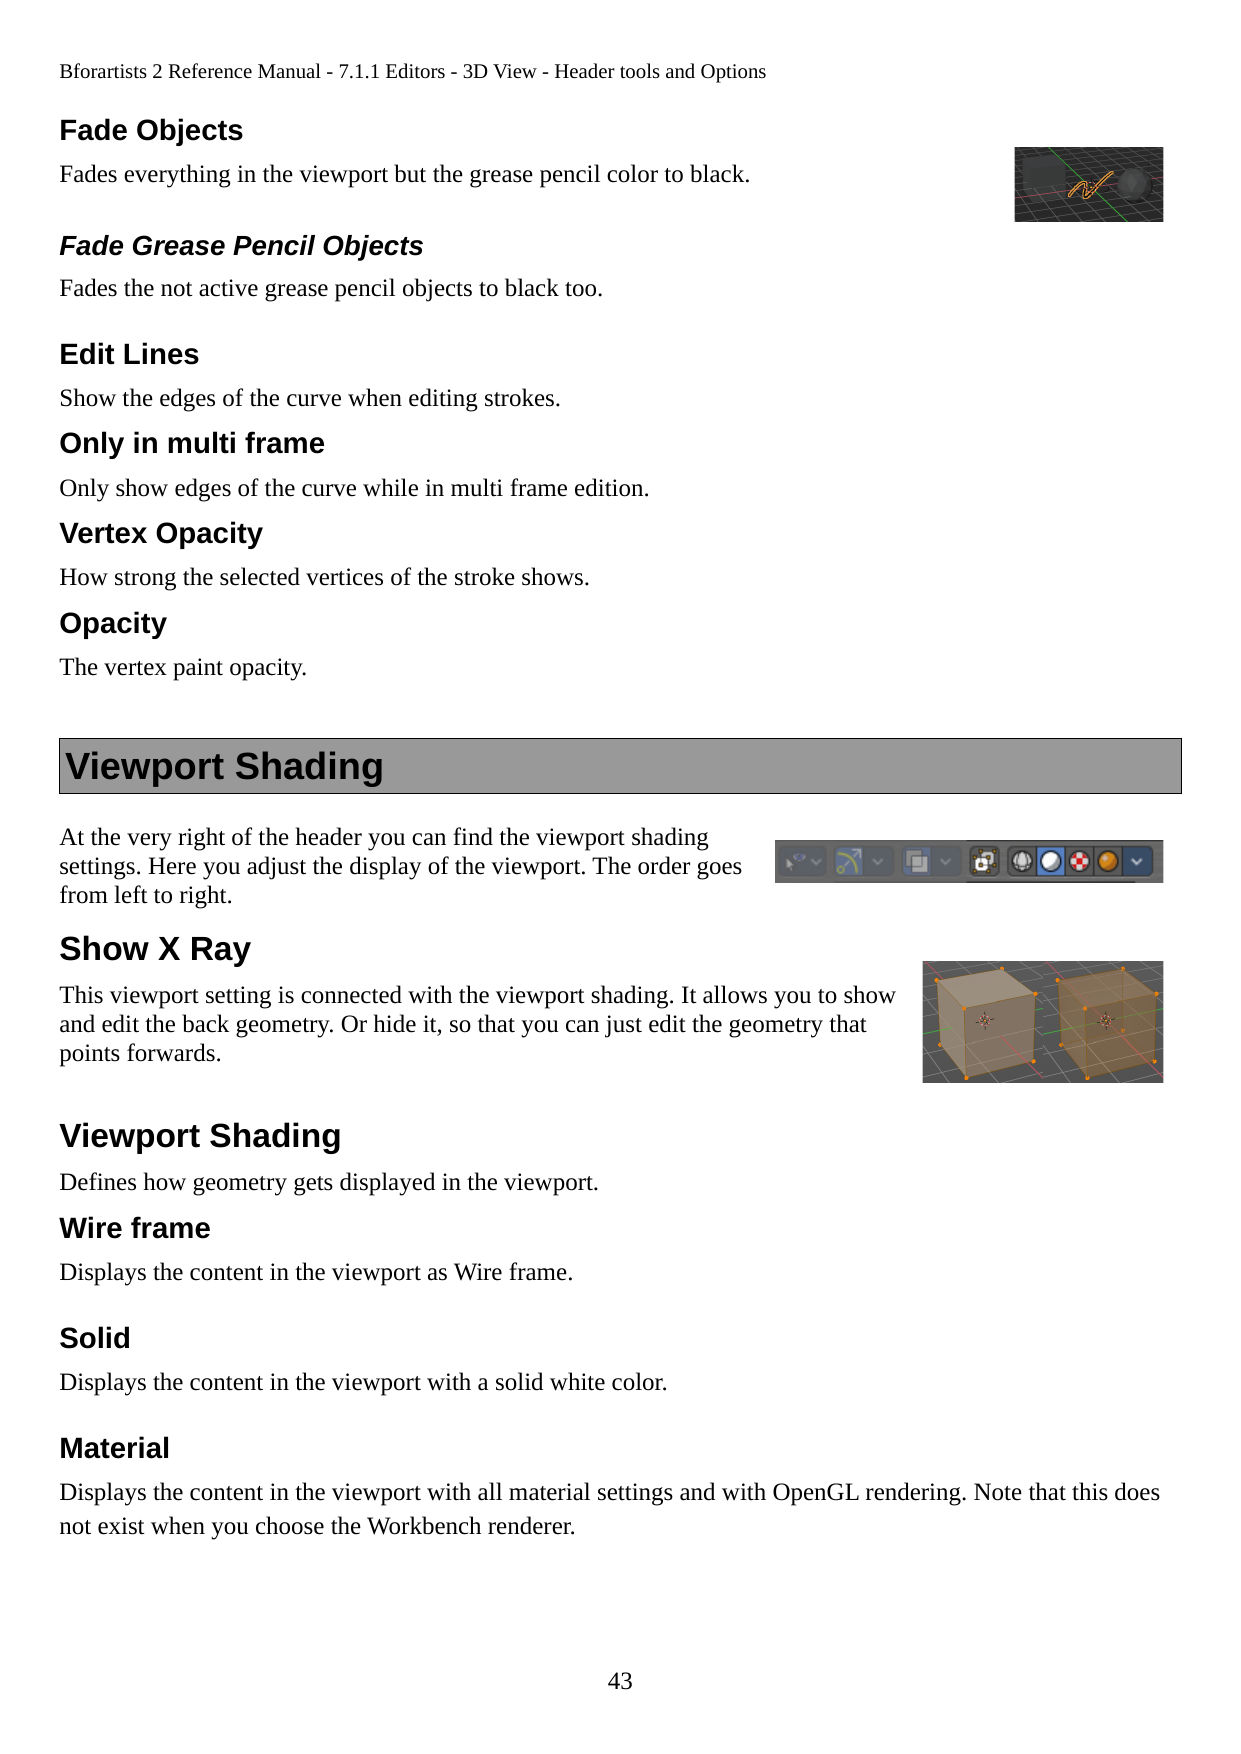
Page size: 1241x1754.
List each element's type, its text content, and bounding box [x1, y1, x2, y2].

picture [1014, 147, 1164, 222]
subtitle Show X Ray [59, 929, 1181, 968]
subtitle Solid [59, 1321, 1181, 1354]
text How strong the selected vertices of the stroke shows. [59, 562, 1181, 591]
text Fades everything in the viewport but the grease pencil color to black. [59, 159, 1014, 188]
subtitle Vertex Opacity [59, 516, 1181, 550]
text The vertex paint opacity. [59, 652, 1181, 681]
subtitle Only in multi frame [59, 426, 1181, 460]
subtitle Edit Lines [59, 337, 1181, 371]
text Displays the content in the viewport with all material settings and with OpenGL rendering. Note that this does not exist when you choose the Workbench renderer. [59, 1477, 1181, 1540]
text Only show edges of the curve while in multi frame edition. [59, 473, 1181, 501]
subtitle Wire frame [59, 1211, 1181, 1244]
subtitle Material [59, 1431, 1181, 1464]
text Displays the content in the viewport with a solid white color. [59, 1367, 1181, 1396]
picture [775, 840, 1164, 883]
text Displays the content in the viewport as Wire frame. [59, 1257, 1181, 1286]
text This viewport setting is connected with the viewport shading. It allows you to show and edit the back geometry. Or hide it, so that you can just edit the geometry that points forwards. [59, 980, 922, 1067]
subtitle Fade Objects [59, 113, 1181, 146]
text At the very right of the header you can find the viewport shading settings. Here you adjust the display of the viewport. The order goes from left to right. [59, 822, 1181, 908]
text Defines how geometry gets displayed in the viewport. [59, 1167, 1181, 1196]
text Show the edges of the curve when editing strokes. [59, 383, 1181, 412]
subtitle Viewport Shading [59, 1116, 1181, 1155]
subtitle Fade Grease Pencil Objects [59, 229, 1181, 261]
picture [922, 961, 1164, 1083]
table_header Viewport Shading [60, 739, 1181, 793]
text Fades the not active grease pencil objects to black too. [59, 273, 1181, 302]
subtitle Opacity [59, 606, 1181, 639]
